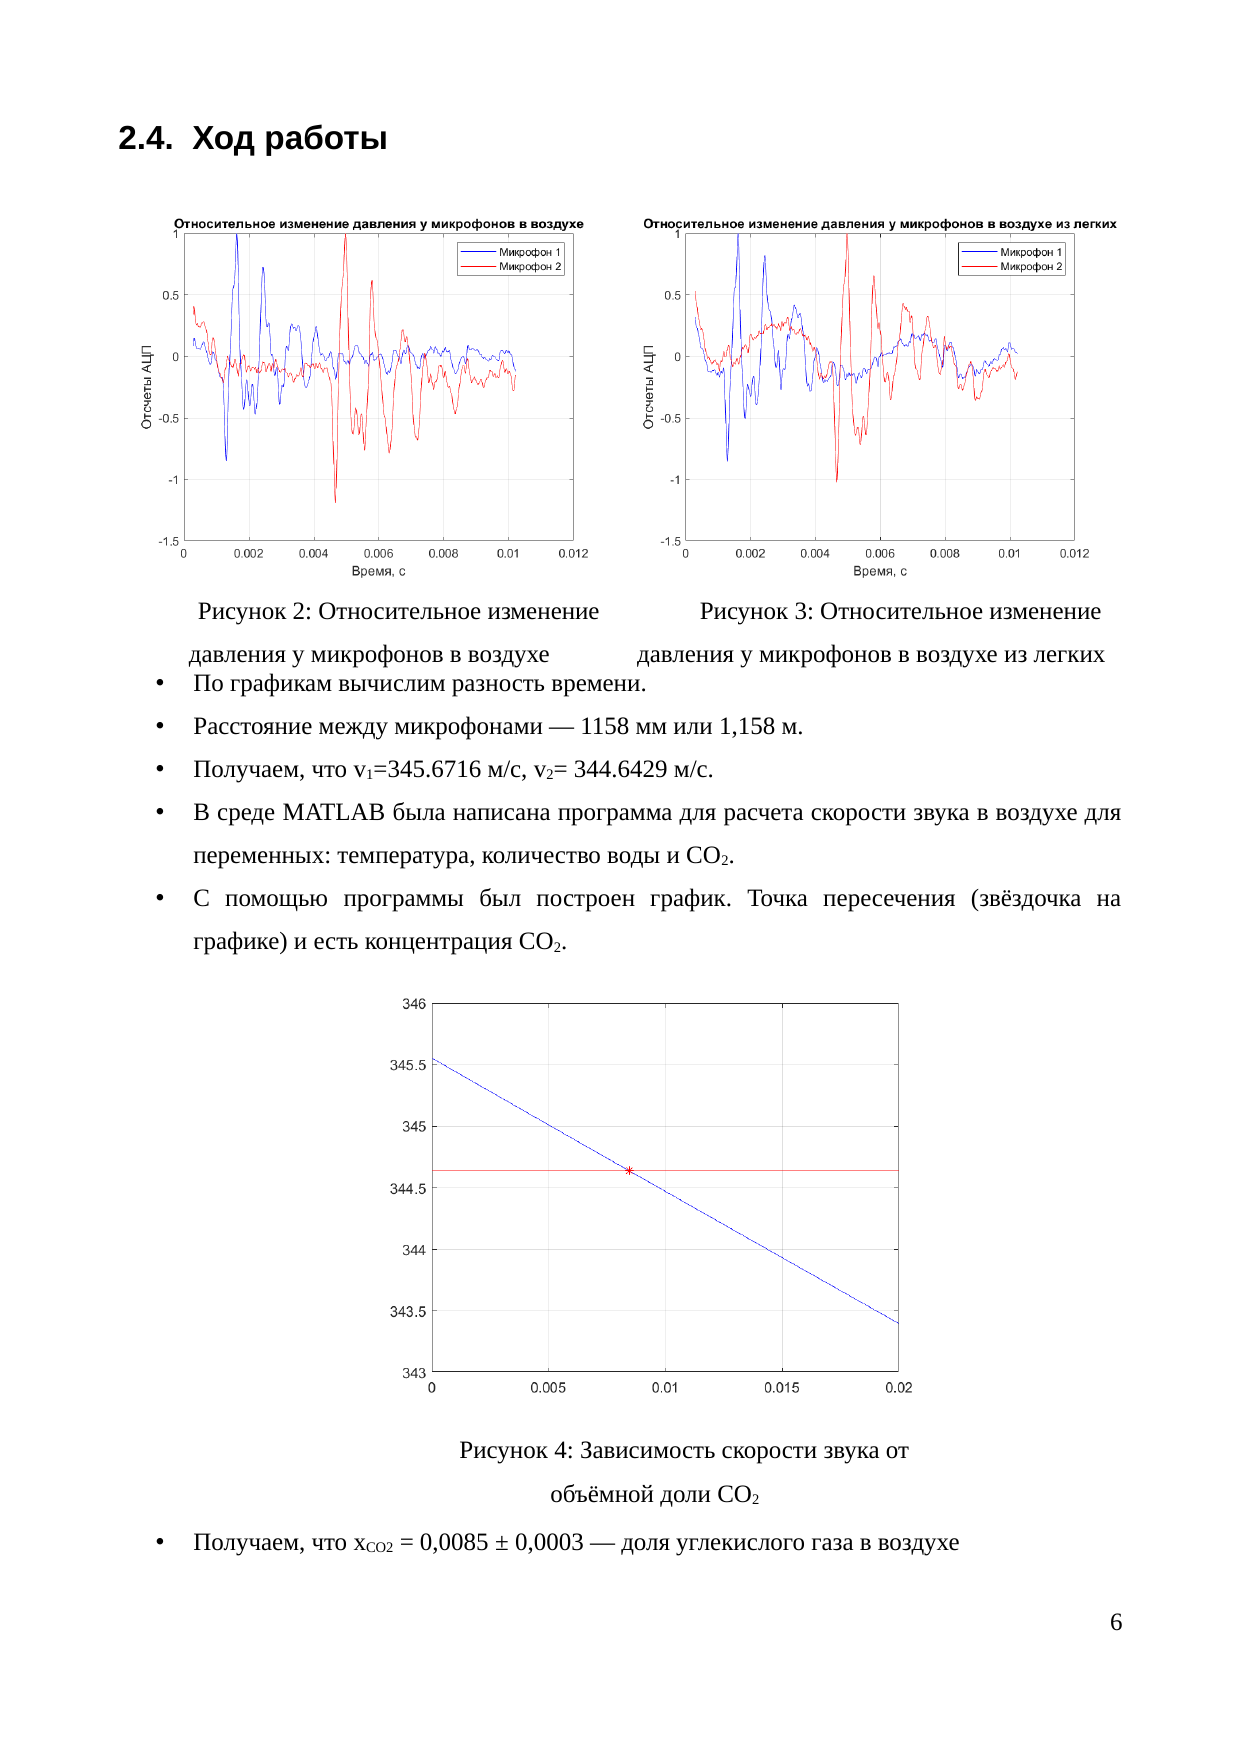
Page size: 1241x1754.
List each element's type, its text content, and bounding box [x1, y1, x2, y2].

list Расстояние между микрофонами — 1158 мм или 1,158 м. [156, 711, 1122, 739]
list Получаем, что v1=345.6716 м/с, v2= 344.6429 м/с. [156, 754, 1122, 783]
list Получаем, что xCO2 = 0,0085 ± 0,0003 — доля углекислого газа в воздухе [156, 1527, 1122, 1556]
picture [353, 969, 956, 1422]
list С помощью программы был построен график. Точка пересечения (звёздочка на графике) и есть концентрация CO2. [156, 883, 1122, 955]
table_header [620, 582, 1122, 668]
list Рисунок 4: Зависимость скорости звука от объёмной доли CO2 [353, 1422, 956, 1507]
table_header [118, 582, 620, 668]
list В среде MATLAB была написана программа для расчета скорости звука в воздухе для переменных: температура, количество воды и CO2. [156, 797, 1122, 869]
picture [118, 205, 1122, 582]
subtitle Ход работы [118, 118, 1122, 157]
list По графикам вычислим разность времени. [156, 668, 1122, 696]
